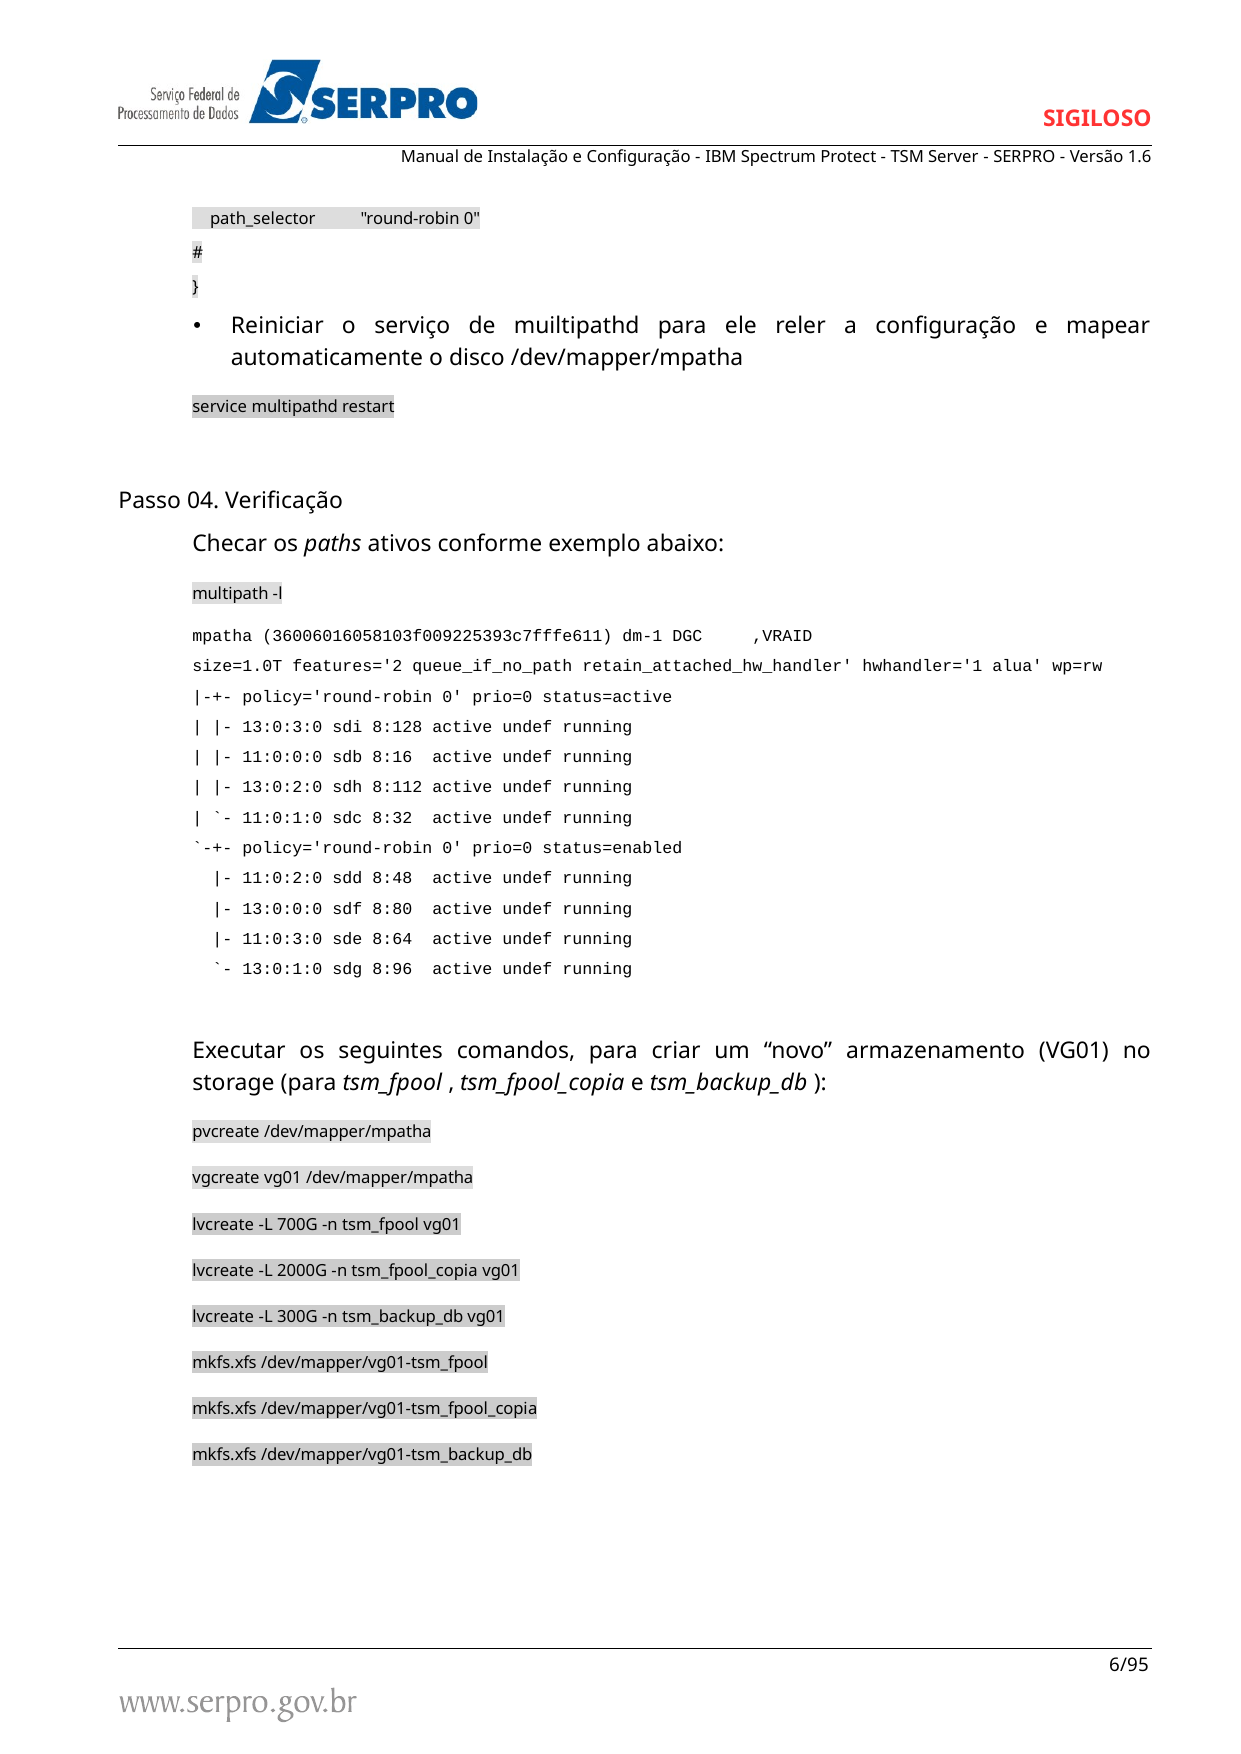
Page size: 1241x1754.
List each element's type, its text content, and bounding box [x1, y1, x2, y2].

text | |- 13:0:2:0 sdh 8:112 active undef running [192, 779, 1152, 798]
text |- 11:0:3:0 sde 8:64 active undef running [192, 931, 1152, 949]
text mkfs.xfs /dev/mapper/vg01-tsm_fpool_copia [192, 1397, 1152, 1419]
text Checar os paths ativos conforme exemplo abaixo: [118, 527, 1152, 558]
text # [192, 241, 1152, 263]
text mkfs.xfs /dev/mapper/vg01-tsm_fpool [192, 1351, 1152, 1373]
text multipath -l [192, 582, 1152, 604]
text | |- 11:0:0:0 sdb 8:16 active undef running [192, 749, 1152, 768]
text path_selector "round-robin 0" [192, 207, 1152, 229]
text |- 11:0:2:0 sdd 8:48 active undef running [192, 870, 1152, 889]
text service multipathd restart [192, 395, 1152, 418]
text mpatha (36006016058103f009225393c7fffe611) dm-1 DGC ,VRAID [192, 628, 1152, 646]
text vgcreate vg01 /dev/mapper/mpatha [192, 1166, 1152, 1189]
text |-+- policy='round-robin 0' prio=0 status=active [192, 688, 1152, 707]
text lvcreate -L 300G -n tsm_backup_db vg01 [192, 1305, 1152, 1327]
text lvcreate -L 2000G -n tsm_fpool_copia vg01 [192, 1258, 1152, 1281]
text | `- 11:0:1:0 sdc 8:32 active undef running [192, 810, 1152, 828]
text lvcreate -L 700G -n tsm_fpool vg01 [192, 1212, 1152, 1235]
picture [118, 59, 478, 124]
text `- 13:0:1:0 sdg 8:96 active undef running [192, 961, 1152, 980]
text | |- 13:0:3:0 sdi 8:128 active undef running [192, 719, 1152, 737]
text |- 13:0:0:0 sdf 8:80 active undef running [192, 901, 1152, 919]
text mkfs.xfs /dev/mapper/vg01-tsm_backup_db [192, 1443, 1152, 1466]
text size=1.0T features='2 queue_if_no_path retain_attached_hw_handler' hwhandler='1 alua' wp=rw [192, 658, 1152, 677]
list Reiniciar o serviço de muiltipathd para ele reler a configuração e mapear automaticamente o disco /dev/mapper/mpatha [193, 309, 1152, 372]
text Executar os seguintes comandos, para criar um “novo” armazenamento (VG01) no storage (para tsm_fpool , tsm_fpool_copia e tsm_backup_db ): [192, 1034, 1152, 1096]
text `-+- policy='round-robin 0' prio=0 status=enabled [192, 840, 1152, 858]
text pvcreate /dev/mapper/mpatha [192, 1120, 1152, 1143]
text } [192, 275, 1152, 298]
text Passo 04. Verificação [118, 484, 1152, 515]
